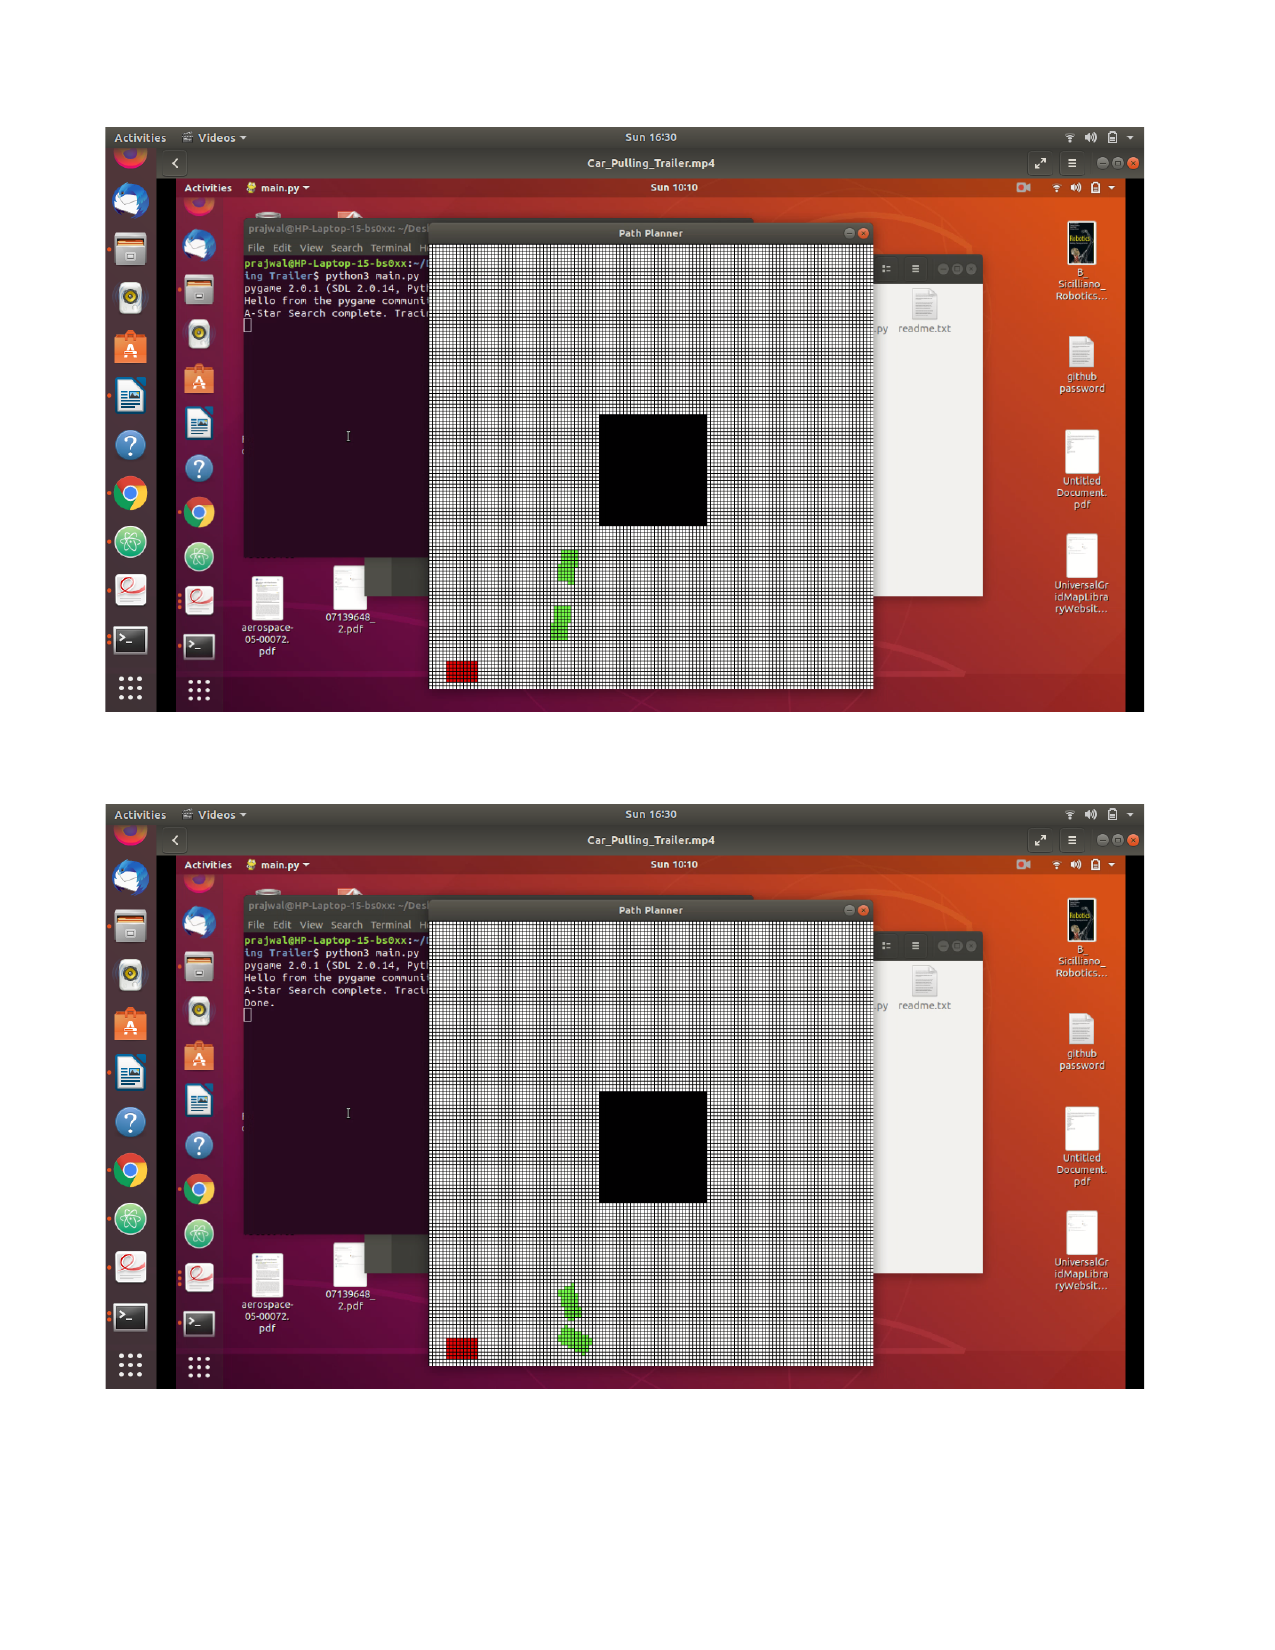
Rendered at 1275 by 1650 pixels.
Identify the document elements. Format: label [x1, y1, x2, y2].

picture [105, 804, 1145, 1389]
picture [105, 127, 1145, 712]
